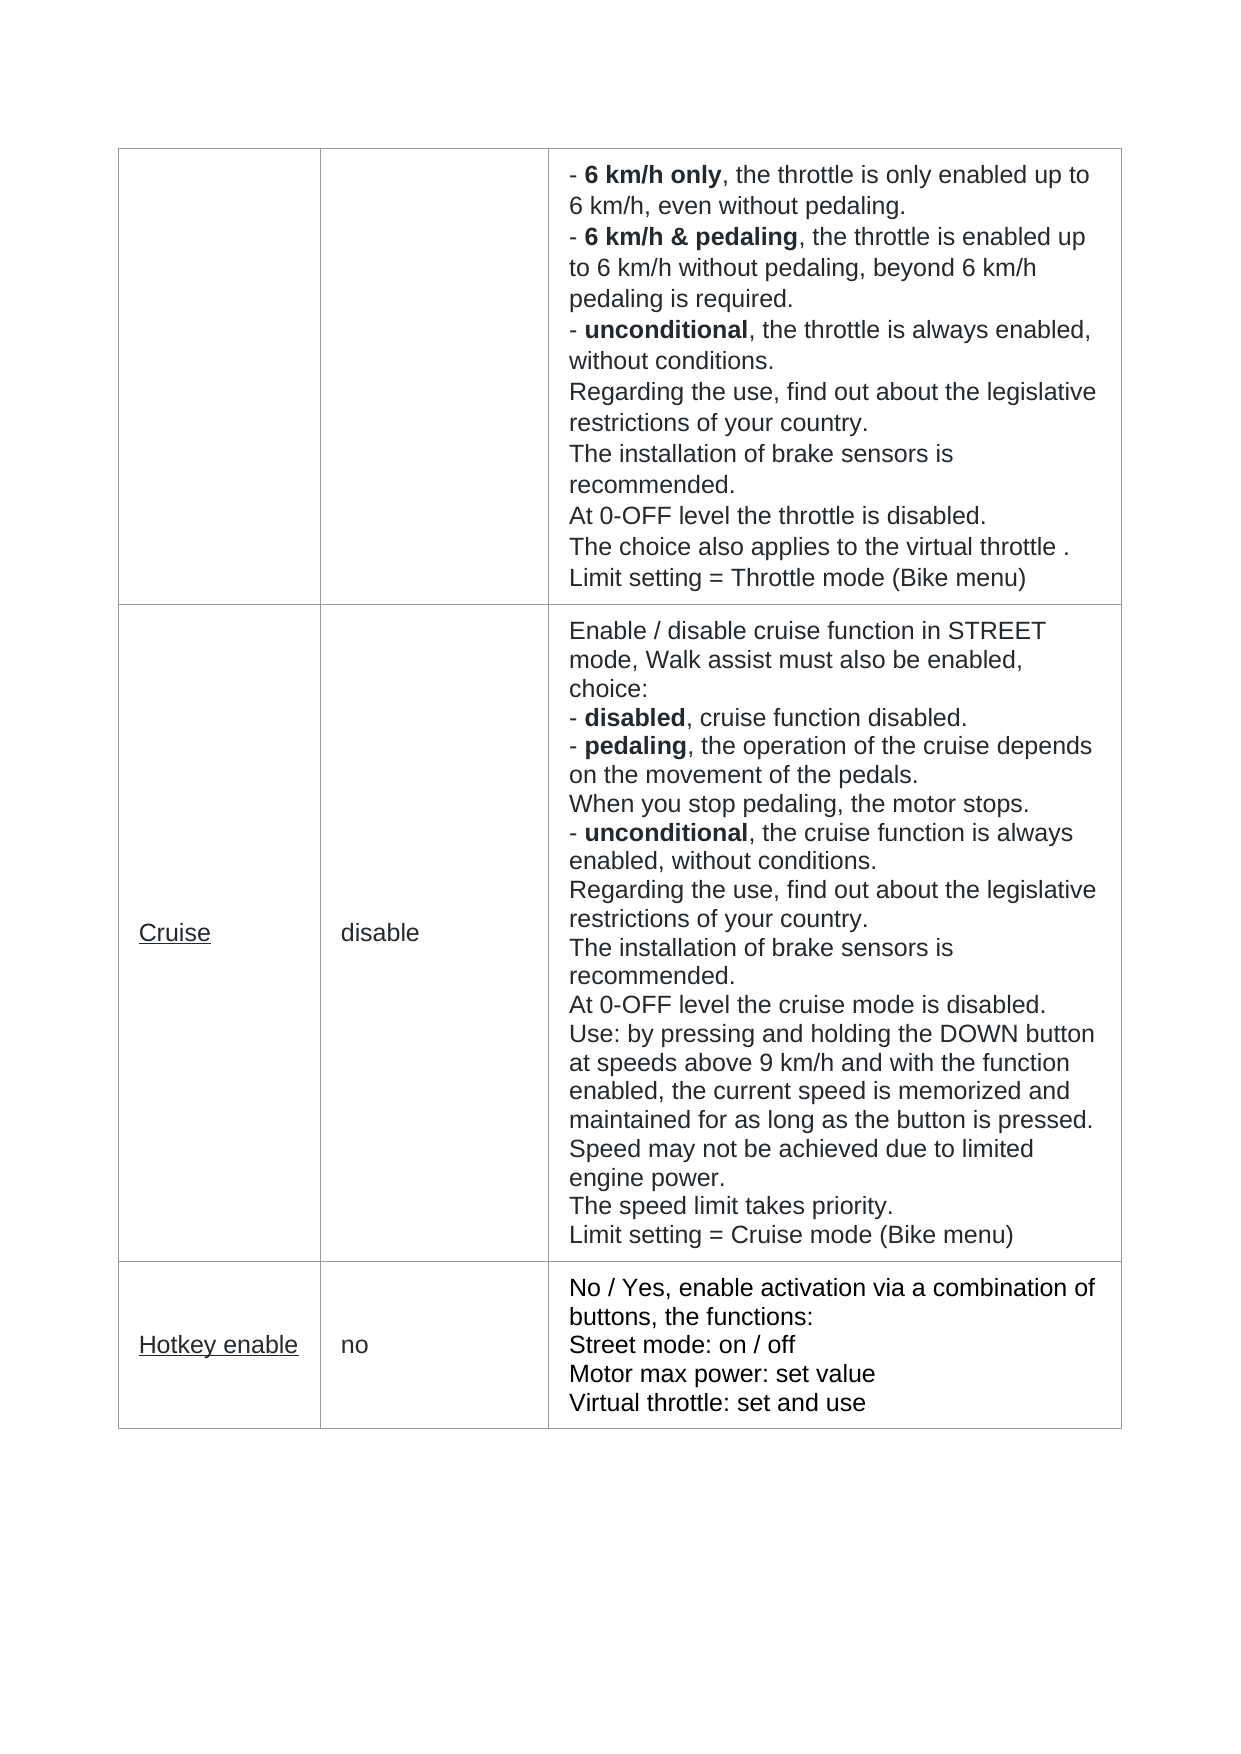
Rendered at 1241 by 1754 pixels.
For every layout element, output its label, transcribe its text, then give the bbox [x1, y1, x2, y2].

table_cell no [321, 1262, 548, 1428]
table_cell Hotkey enable [119, 1262, 320, 1428]
table_cell [119, 149, 320, 604]
table_cell disable [321, 605, 548, 1261]
table_cell - 6 km/h only, the throttle is only enabled up to 6 km/h, even without pedaling. - 6 km/h & pedaling, the throttle is enabled up to 6 km/h without pedaling, beyond 6 km/h pedaling is required. - unconditional, the throttle is always enabled, without conditions. Regarding the use, find out about the legislative restrictions of your country. The installation of brake sensors is recommended. At 0-OFF level the throttle is disabled. The choice also applies to the virtual throttle . Limit setting = Throttle mode (Bike menu) [549, 149, 1121, 604]
table_cell Cruise [119, 605, 320, 1261]
table_cell Enable / disable cruise function in STREET mode, Walk assist must also be enabled, choice: - disabled, cruise function disabled. - pedaling, the operation of the cruise depends on the movement of the pedals. When you stop pedaling, the motor stops. - unconditional, the cruise function is always enabled, without conditions. Regarding the use, find out about the legislative restrictions of your country. The installation of brake sensors is recommended. At 0-OFF level the cruise mode is disabled. Use: by pressing and holding the DOWN button at speeds above 9 km/h and with the function enabled, the current speed is memorized and maintained for as long as the button is pressed. Speed may not be achieved due to limited engine power. The speed limit takes priority. Limit setting = Cruise mode (Bike menu) [549, 605, 1121, 1261]
table_cell [321, 149, 548, 604]
table_cell No / Yes, enable activation via a combination of buttons, the functions: Street mode: on / off Motor max power: set value Virtual throttle: set and use [549, 1262, 1121, 1428]
